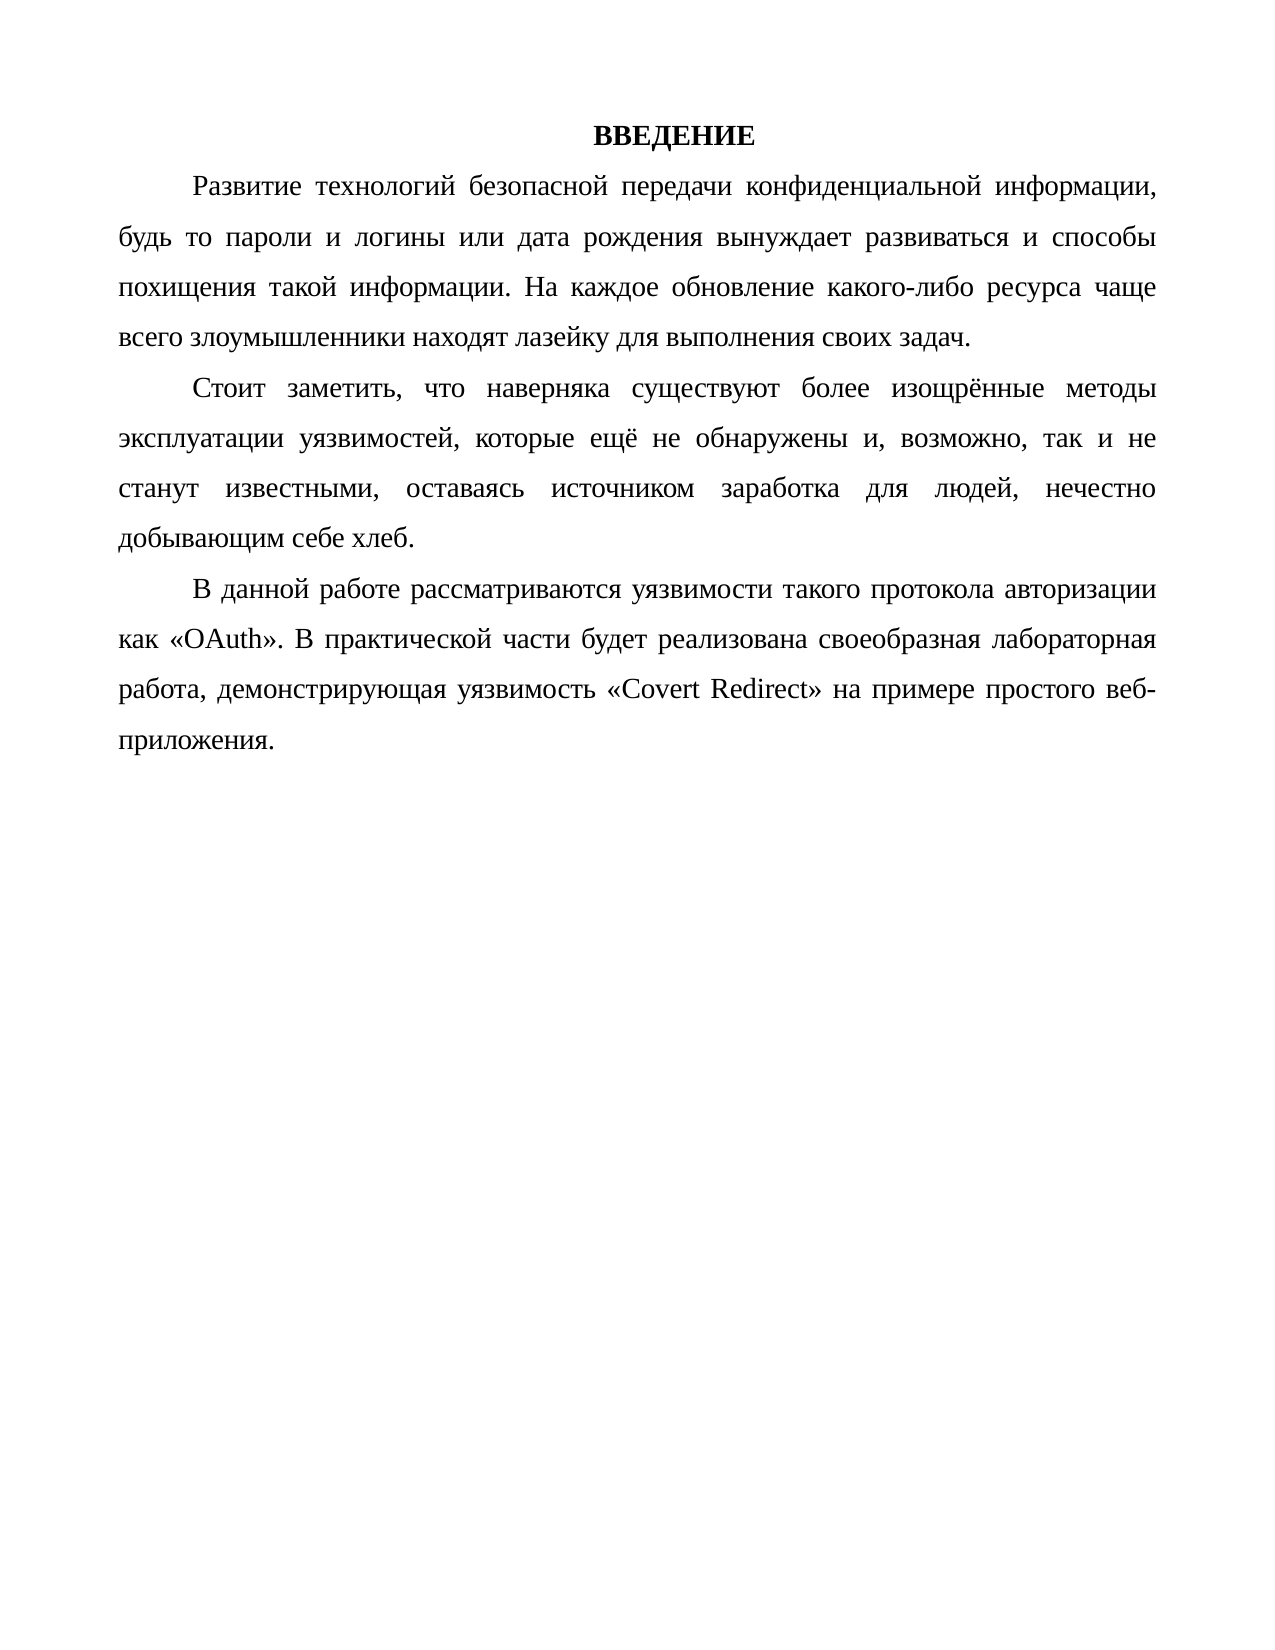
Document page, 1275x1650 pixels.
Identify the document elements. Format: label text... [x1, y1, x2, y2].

text Развитие технологий безопасной передачи конфиденциальной информации, будь то пароли и логины или дата рождения вынуждает развиваться и способы похищения такой информации. На каждое обновление какого-либо ресурса чаще всего злоумышленники находят лазейку для выполнения своих задач. [118, 168, 1157, 353]
text Стоит заметить, что наверняка существуют более изощрённые методы эксплуатации уязвимостей, которые ещё не обнаружены и, возможно, так и не станут известными, оставаясь источником заработка для людей, нечестно добывающим себе хлеб. [118, 370, 1157, 554]
text В данной работе рассматриваются уязвимости такого протокола авторизации как «OAuth». В практической части будет реализована своеобразная лабораторная работа, демонстрирующая уязвимость «Covert Redirect» на примере простого веб-приложения. [118, 571, 1157, 755]
subtitle Введение [118, 118, 1157, 152]
